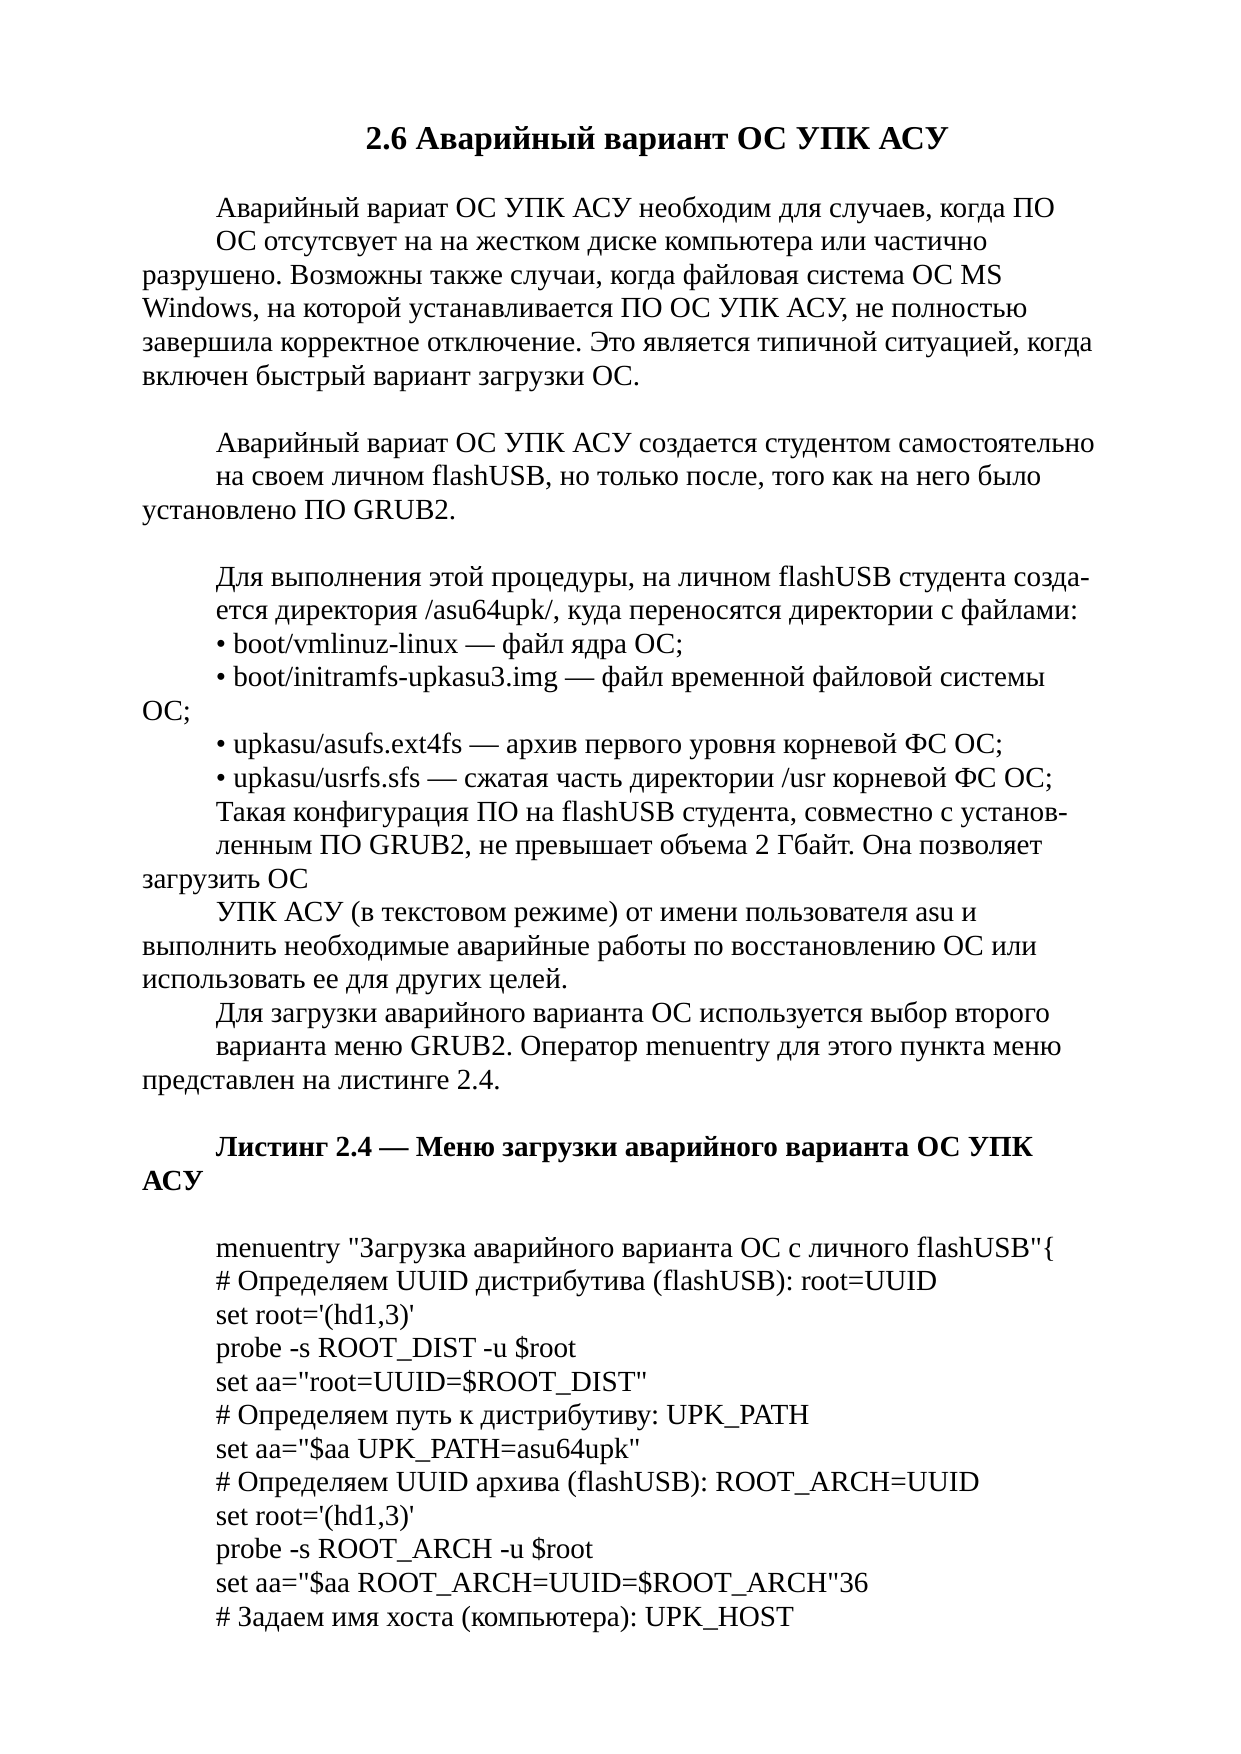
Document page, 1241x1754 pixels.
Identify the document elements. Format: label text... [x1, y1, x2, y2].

text Для выполнения этой процедуры, на личном flashUSB студента созда- [142, 559, 1098, 592]
text set aa="$aa ROOT_ARCH=UUID=$ROOT_ARCH"36 [142, 1565, 1098, 1599]
text • upkasu/asufs.ext4fs — архив первого уровня корневой ФС ОС; [142, 727, 1098, 760]
text set aa="root=UUID=$ROOT_DIST" [142, 1364, 1098, 1397]
text ОС отсутсвует на на жестком диске компьютера или частично разрушено. Возможны также случаи, когда файловая система ОС MS Windows, на которой устанавливается ПО ОС УПК АСУ, не полностью завершила корректное отключение. Это является типичной ситуацией, когда включен быстрый вариант загрузки ОС. [142, 223, 1098, 391]
text варианта меню GRUB2. Оператор menuentry для этого пункта меню представлен на листинге 2.4. [142, 1028, 1098, 1096]
text Аварийный вариат ОС УПК АСУ необходим для случаев, когда ПО [142, 190, 1098, 223]
text ется директория /asu64upk/, куда переносятся директории с файлами: [142, 592, 1098, 626]
text set root='(hd1,3)' [142, 1297, 1098, 1330]
text УПК АСУ (в текстовом режиме) от имени пользователя asu и выполнить необходимые аварийные работы по восстановлению ОС или использовать ее для других целей. [142, 894, 1098, 995]
text Аварийный вариат ОС УПК АСУ создается студентом самостоятельно [142, 425, 1098, 458]
text Листинг 2.4 — Меню загрузки аварийного варианта ОС УПК АСУ [142, 1129, 1098, 1196]
text probe -s ROOT_DIST -u $root [142, 1330, 1098, 1364]
text 2.6 Аварийный вариант ОС УПК АСУ [142, 118, 1098, 156]
text ленным ПО GRUB2, не превышает объема 2 Гбайт. Она позволяет загрузить ОС [142, 827, 1098, 894]
text # Определяем путь к дистрибутиву: UPK_PATH [142, 1397, 1098, 1431]
text menuentry "Загрузка аварийного варианта ОС с личного flashUSB"{ [142, 1230, 1098, 1263]
text • upkasu/usrfs.sfs — сжатая часть директории /usr корневой ФС ОС; [142, 760, 1098, 794]
text • boot/vmlinuz-linux — файл ядра ОС; [142, 626, 1098, 659]
text probe -s ROOT_ARCH -u $root [142, 1532, 1098, 1565]
text set root='(hd1,3)' [142, 1498, 1098, 1532]
text на своем личном flashUSB, но только после, того как на него было установлено ПО GRUB2. [142, 458, 1098, 525]
text # Задаем имя хоста (компьютера): UPK_HOST [142, 1599, 1098, 1632]
text Такая конфигурация ПО на flashUSB студента, совместно с установ- [142, 794, 1098, 827]
text • boot/initramfs-upkasu3.img — файл временной файловой системы ОС; [142, 659, 1098, 727]
text # Определяем UUID архива (flashUSB): ROOT_ARCH=UUID [142, 1464, 1098, 1498]
text set aa="$aa UPK_PATH=asu64upk" [142, 1431, 1098, 1464]
text # Определяем UUID дистрибутива (flashUSB): root=UUID [142, 1263, 1098, 1297]
text Для загрузки аварийного варианта ОС используется выбор второго [142, 995, 1098, 1028]
